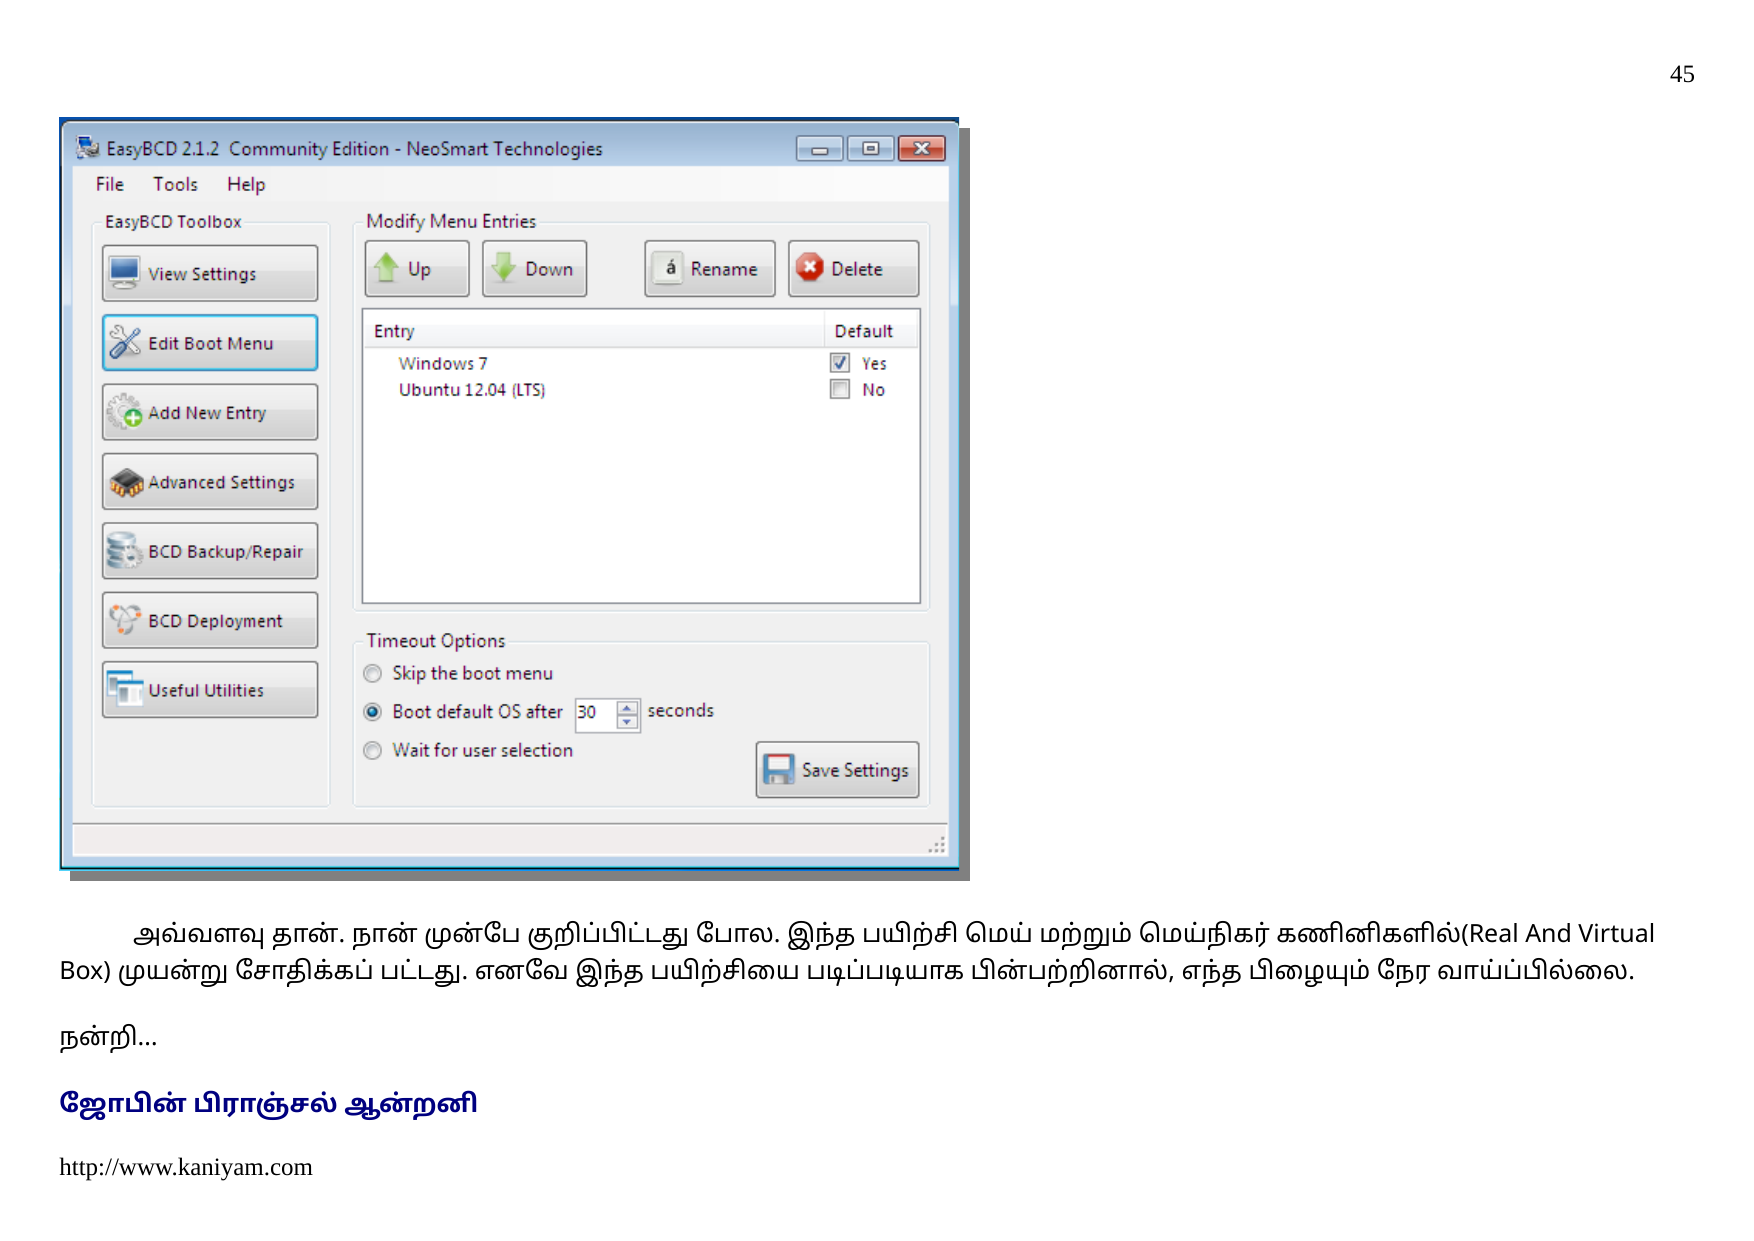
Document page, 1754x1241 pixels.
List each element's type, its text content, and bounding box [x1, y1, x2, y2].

picture [59, 117, 960, 871]
text ஜோபின் பிராஞ்சல் ஆன்றனி [59, 1090, 1695, 1123]
text அவ்வளவு தான். நான் முன்பே குறிப்பிட்டது போல. இந்த பயிற்சி மெய் மற்றும் மெய்நிகர் கணினிகளில்(Real And Virtual Box) முயன்று சோதிக்கப் பட்டது. எனவே இந்த பயிற்சியை படிப்படியாக பின்பற்றினால், எந்த பிழையும் நேர வாய்ப்பில்லை. [59, 915, 1695, 989]
text நன்றி… [59, 1023, 1695, 1056]
